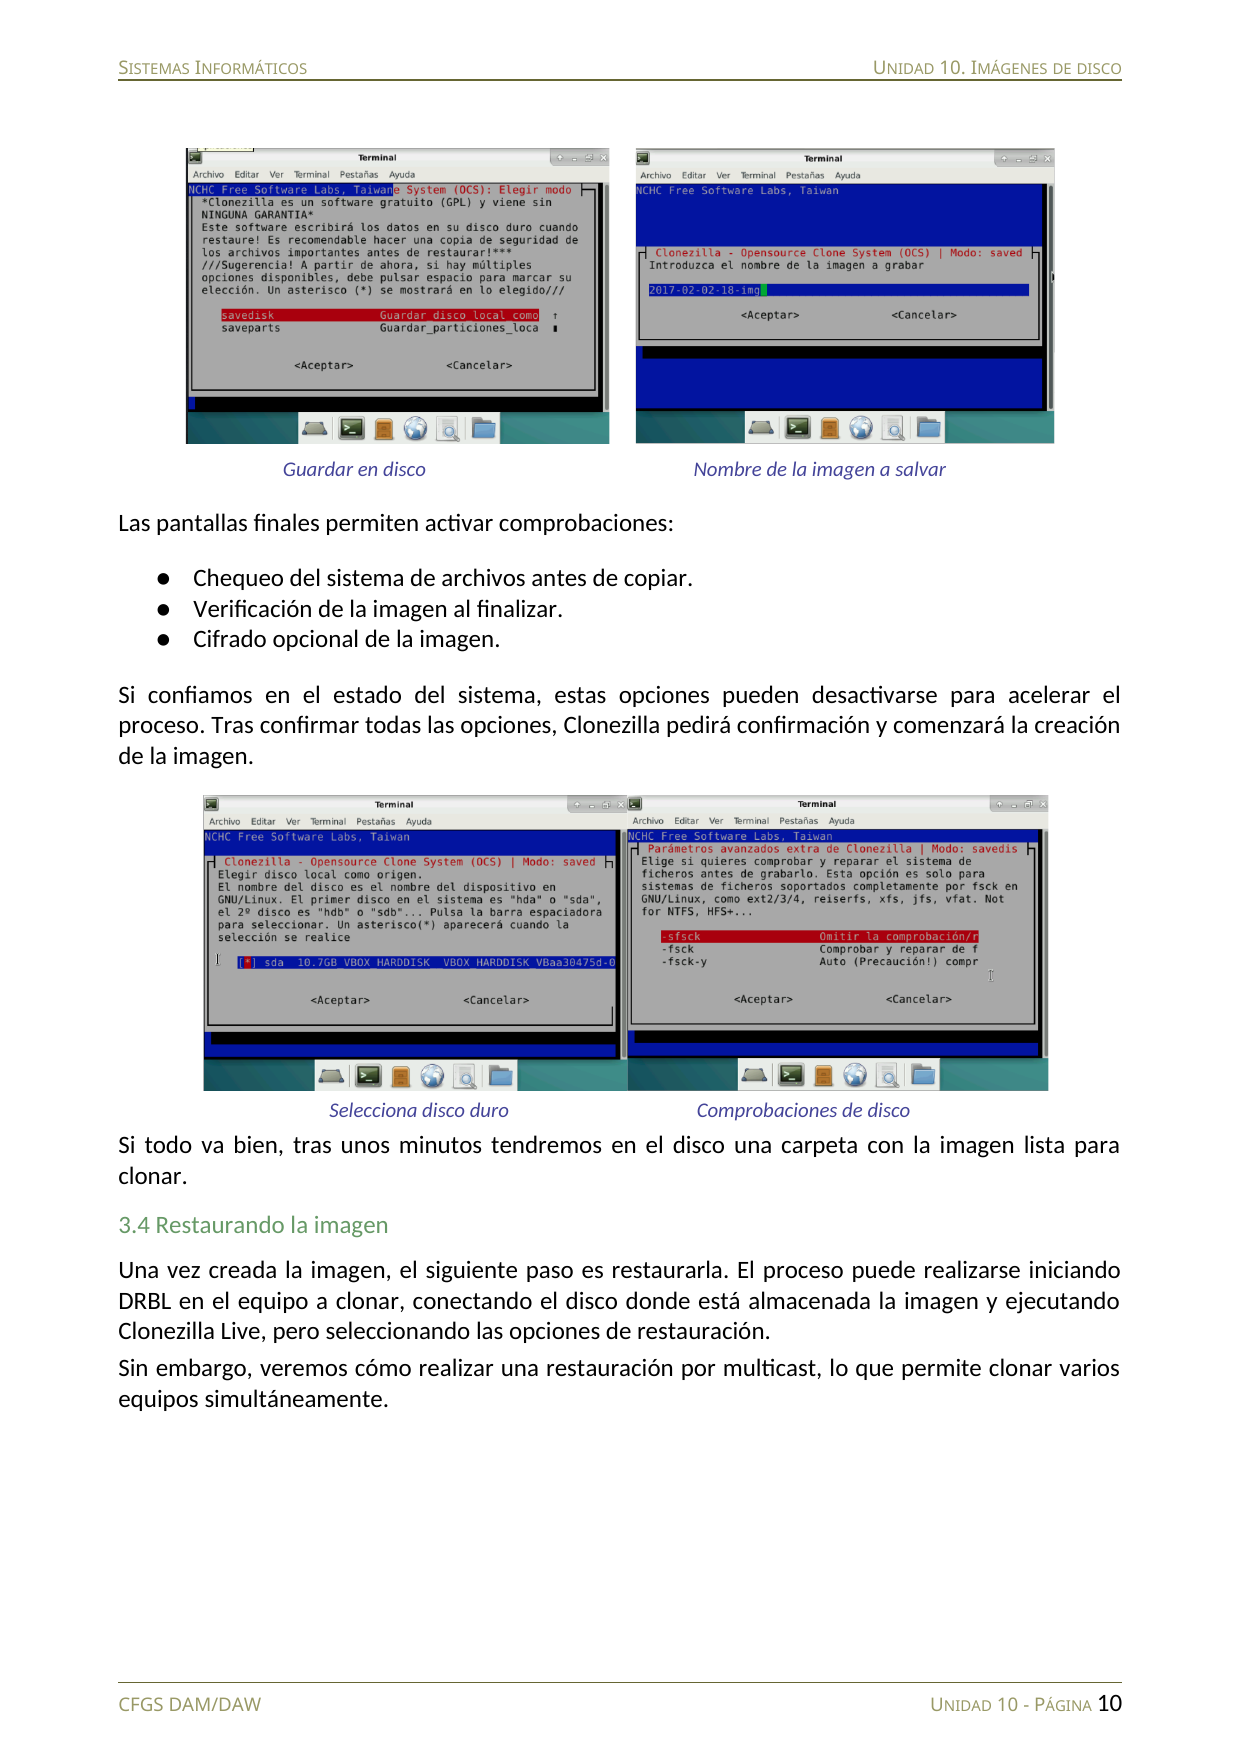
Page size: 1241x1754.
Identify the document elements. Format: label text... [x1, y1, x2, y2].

picture [203, 795, 1049, 1091]
text Si todo va bien, tras unos minutos tendremos en el disco una carpeta con la imagen lista para clonar. [118, 1129, 1122, 1190]
picture [185, 148, 610, 444]
text Si confiamos en el estado del sistema, estas opciones pueden desactivarse para acelerar el proceso. Tras confirmar todas las opciones, Clonezilla pedirá confirmación y comenzará la creación de la imagen. [118, 679, 1122, 771]
text Sin embargo, veremos cómo realizar una restauración por multicast, lo que permite clonar varios equipos simultáneamente. [118, 1352, 1122, 1413]
text Una vez creada la imagen, el siguiente paso es restaurarla. El proceso puede realizarse iniciando DRBL en el equipo a clonar, conectando el disco donde está almacenada la imagen y ejecutando Clonezilla Live, pero seleccionando las opciones de restauración. [118, 1254, 1122, 1346]
list Verificación de la imagen al finalizar. [156, 593, 1122, 623]
subtitle 3.4 Restaurando la imagen [118, 1209, 1122, 1240]
text Guardar en disco Nombre de la imagen a salvar [118, 457, 1122, 482]
text Selecciona disco duro Comprobaciones de disco [118, 1097, 1122, 1123]
text Las pantallas finales permiten activar comprobaciones: [118, 507, 1122, 537]
list Chequeo del sistema de archivos antes de copiar. [156, 562, 1122, 593]
list Cifrado opcional de la imagen. [156, 623, 1122, 654]
picture [635, 148, 1055, 444]
